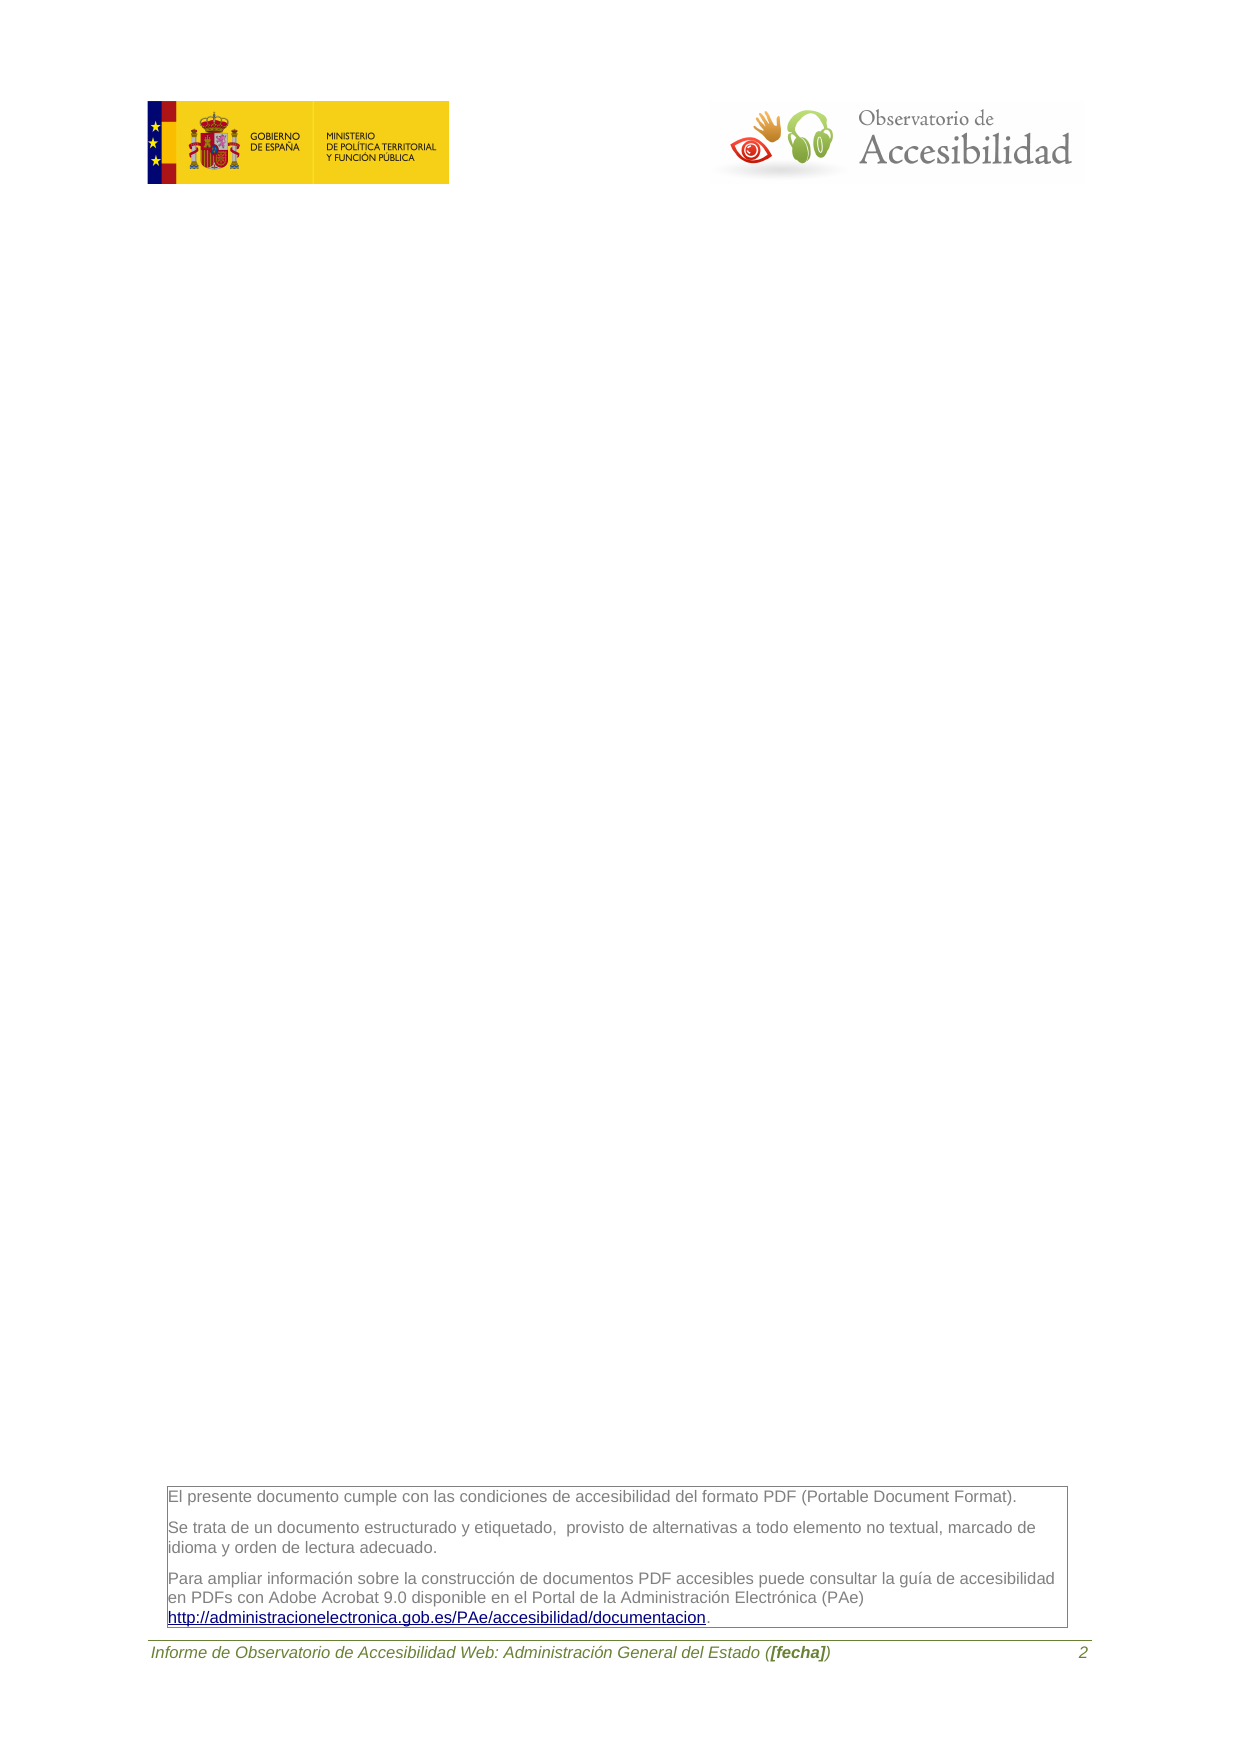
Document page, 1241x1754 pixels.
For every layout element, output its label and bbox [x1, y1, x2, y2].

picture [147, 101, 450, 184]
picture [710, 101, 1086, 184]
